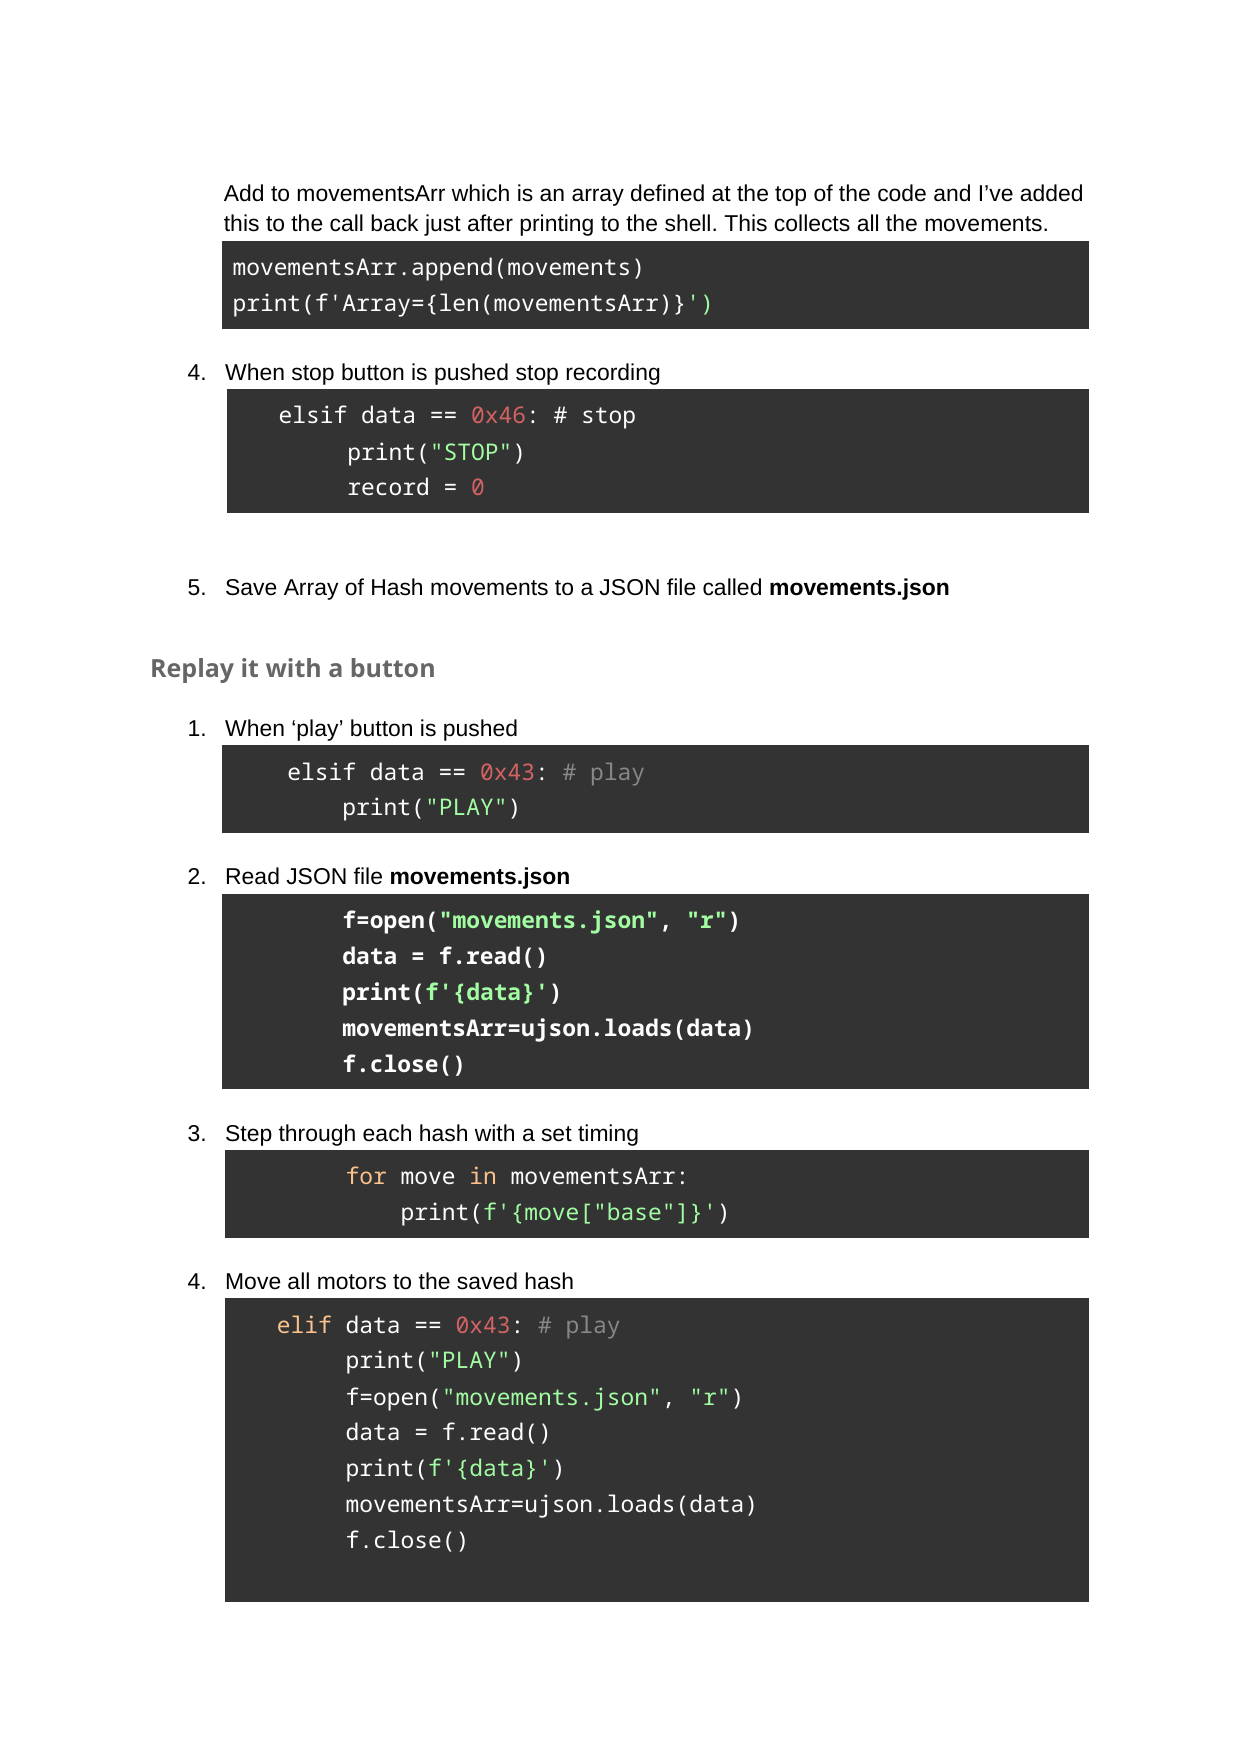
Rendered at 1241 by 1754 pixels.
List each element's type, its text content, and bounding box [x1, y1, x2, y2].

table_header elif data == 0x43: # play print("PLAY") f=open("movements.json", "r") data = f.read() print(f'{data}') movementsArr=ujson.loads(data) f.close() [225, 1298, 1089, 1602]
table_header for move in movementsArr: print(f'{move["base"]}') [225, 1150, 1089, 1238]
table_header elsif data == 0x43: # play print("PLAY") [222, 745, 1089, 833]
list Move all motors to the saved hash [187, 1268, 1090, 1294]
list Save Array of Hash movements to a JSON file called movements.json [187, 573, 1090, 600]
list When ‘play’ button is pushed [187, 715, 1090, 741]
list Read JSON file movements.json [187, 863, 1090, 889]
list When stop button is pushed stop recording [187, 359, 1090, 385]
table_header f=open("movements.json", "r") data = f.read() print(f'{data}') movementsArr=ujson.loads(data) f.close() [222, 894, 1089, 1089]
table_header elsif data == 0x46: # stop print("STOP") record = 0 [227, 389, 1089, 513]
list Step through each hash with a set timing [187, 1119, 1090, 1146]
subtitle Replay it with a button [150, 651, 1090, 684]
text Add to movementsArr which is an array defined at the top of the code and I’ve added this to the call back just after printing to the shell. This collects all the movements. [224, 180, 1090, 237]
table_header movementsArr.append(movements) print(f'Array={len(movementsArr)}') [222, 241, 1089, 329]
